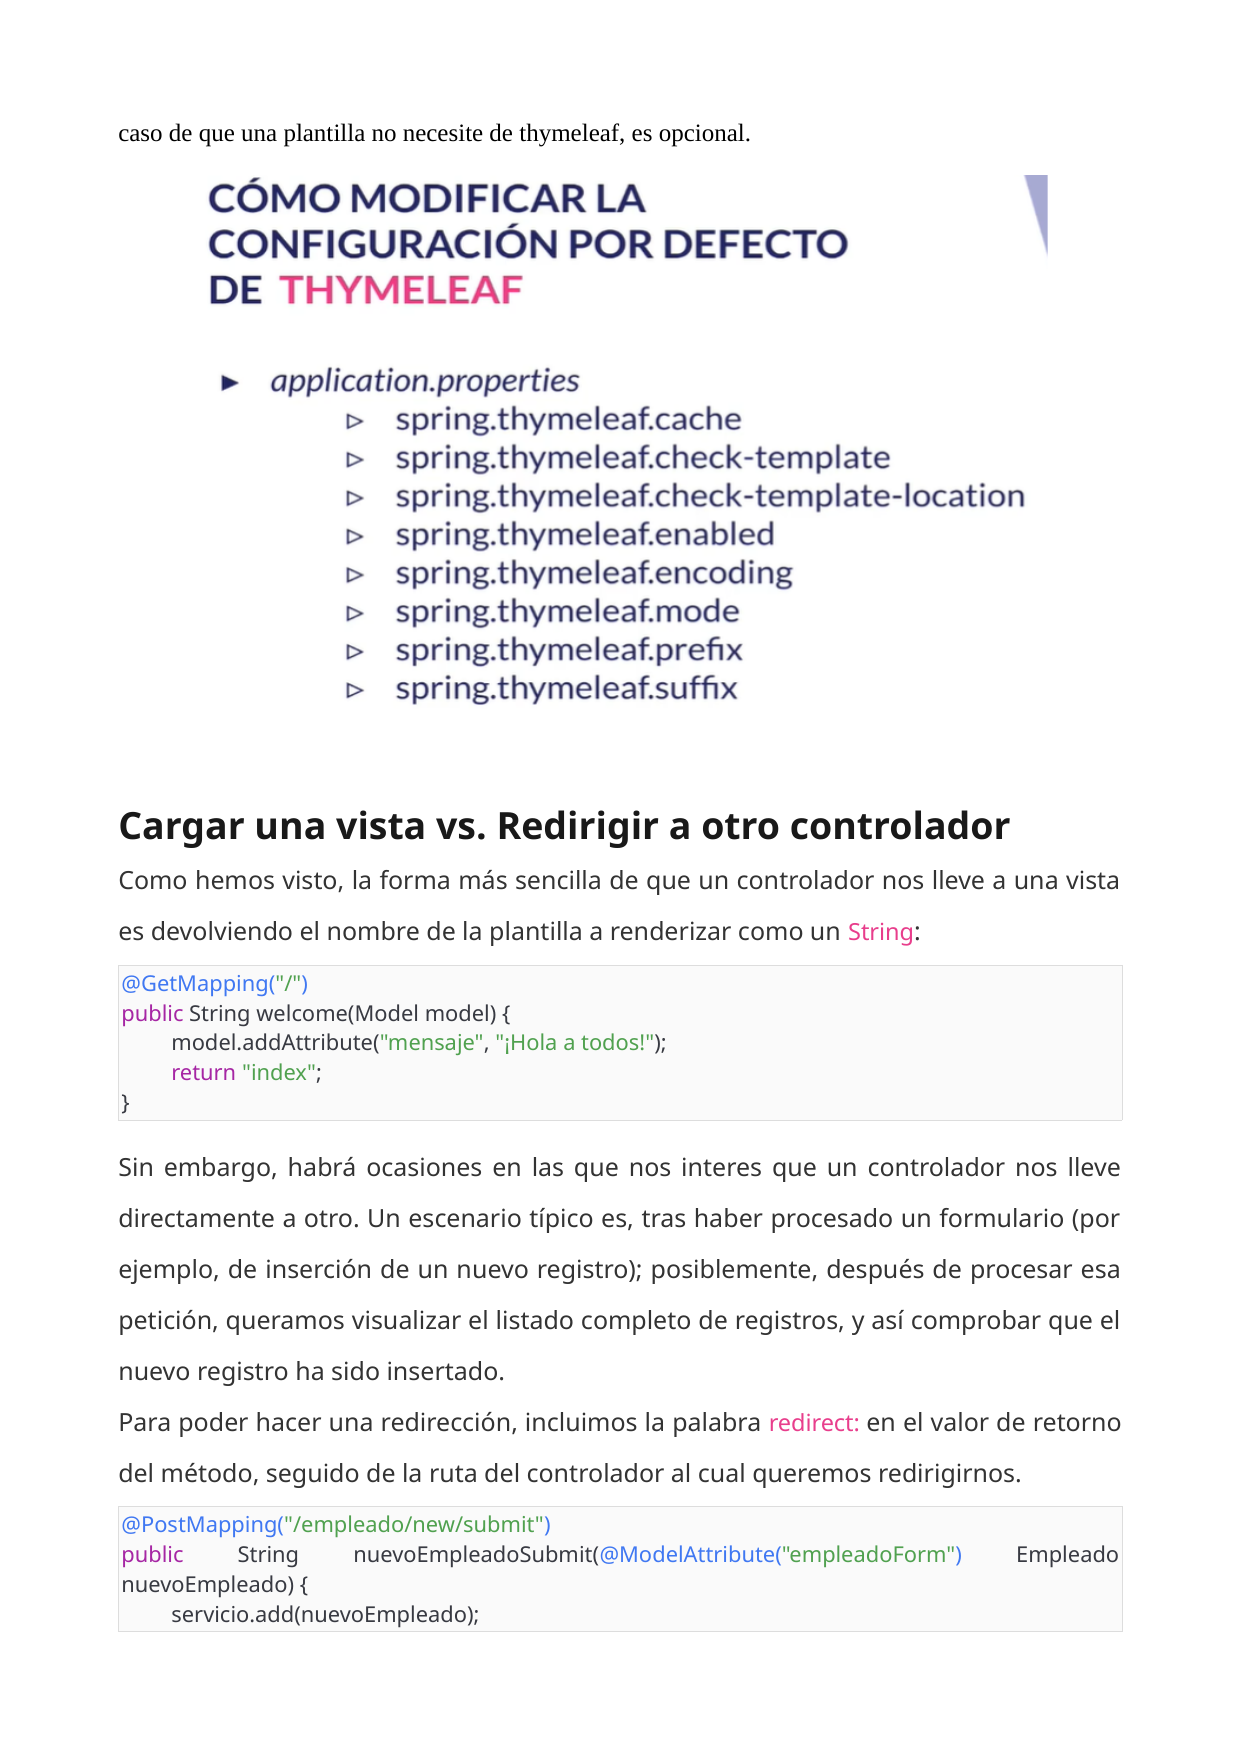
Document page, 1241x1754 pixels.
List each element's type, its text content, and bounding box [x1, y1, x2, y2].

text Sin embargo, habrá ocasiones en las que nos interes que un controlador nos lleve directamente a otro. Un escenario típico es, tras haber procesado un formulario (por ejemplo, de inserción de un nuevo registro); posiblemente, después de procesar esa petición, queramos visualizar el listado completo de registros, y así comprobar que el nuevo registro ha sido insertado. [118, 1149, 1122, 1387]
text return "index"; [119, 1054, 1122, 1084]
text Para poder hacer una redirección, incluimos la palabra redirect: en el valor de retorno del método, seguido de la ruta del controlador al cual queremos redirigirnos. [118, 1404, 1122, 1489]
text servicio.add(nuevoEmpleado); [119, 1596, 1122, 1631]
text model.addAttribute("mensaje", "¡Hola a todos!"); [119, 1024, 1122, 1054]
text Como hemos visto, la forma más sencilla de que un controlador nos lleve a una vista es devolviendo el nombre de la plantilla a renderizar como un String: [118, 863, 1122, 948]
text } [119, 1084, 1122, 1120]
text public String welcome(Model model) { [119, 994, 1122, 1024]
text public String nuevoEmpleadoSubmit(@ModelAttribute("empleadoForm") Empleado nuevoEmpleado) { [119, 1536, 1122, 1596]
subtitle Cargar una vista vs. Redirigir a otro controlador [118, 799, 1122, 850]
text @PostMapping("/empleado/new/submit") [119, 1507, 1122, 1536]
text caso de que una plantilla no necesite de thymeleaf, es opcional. [118, 118, 1122, 147]
text @GetMapping("/") [119, 966, 1122, 994]
